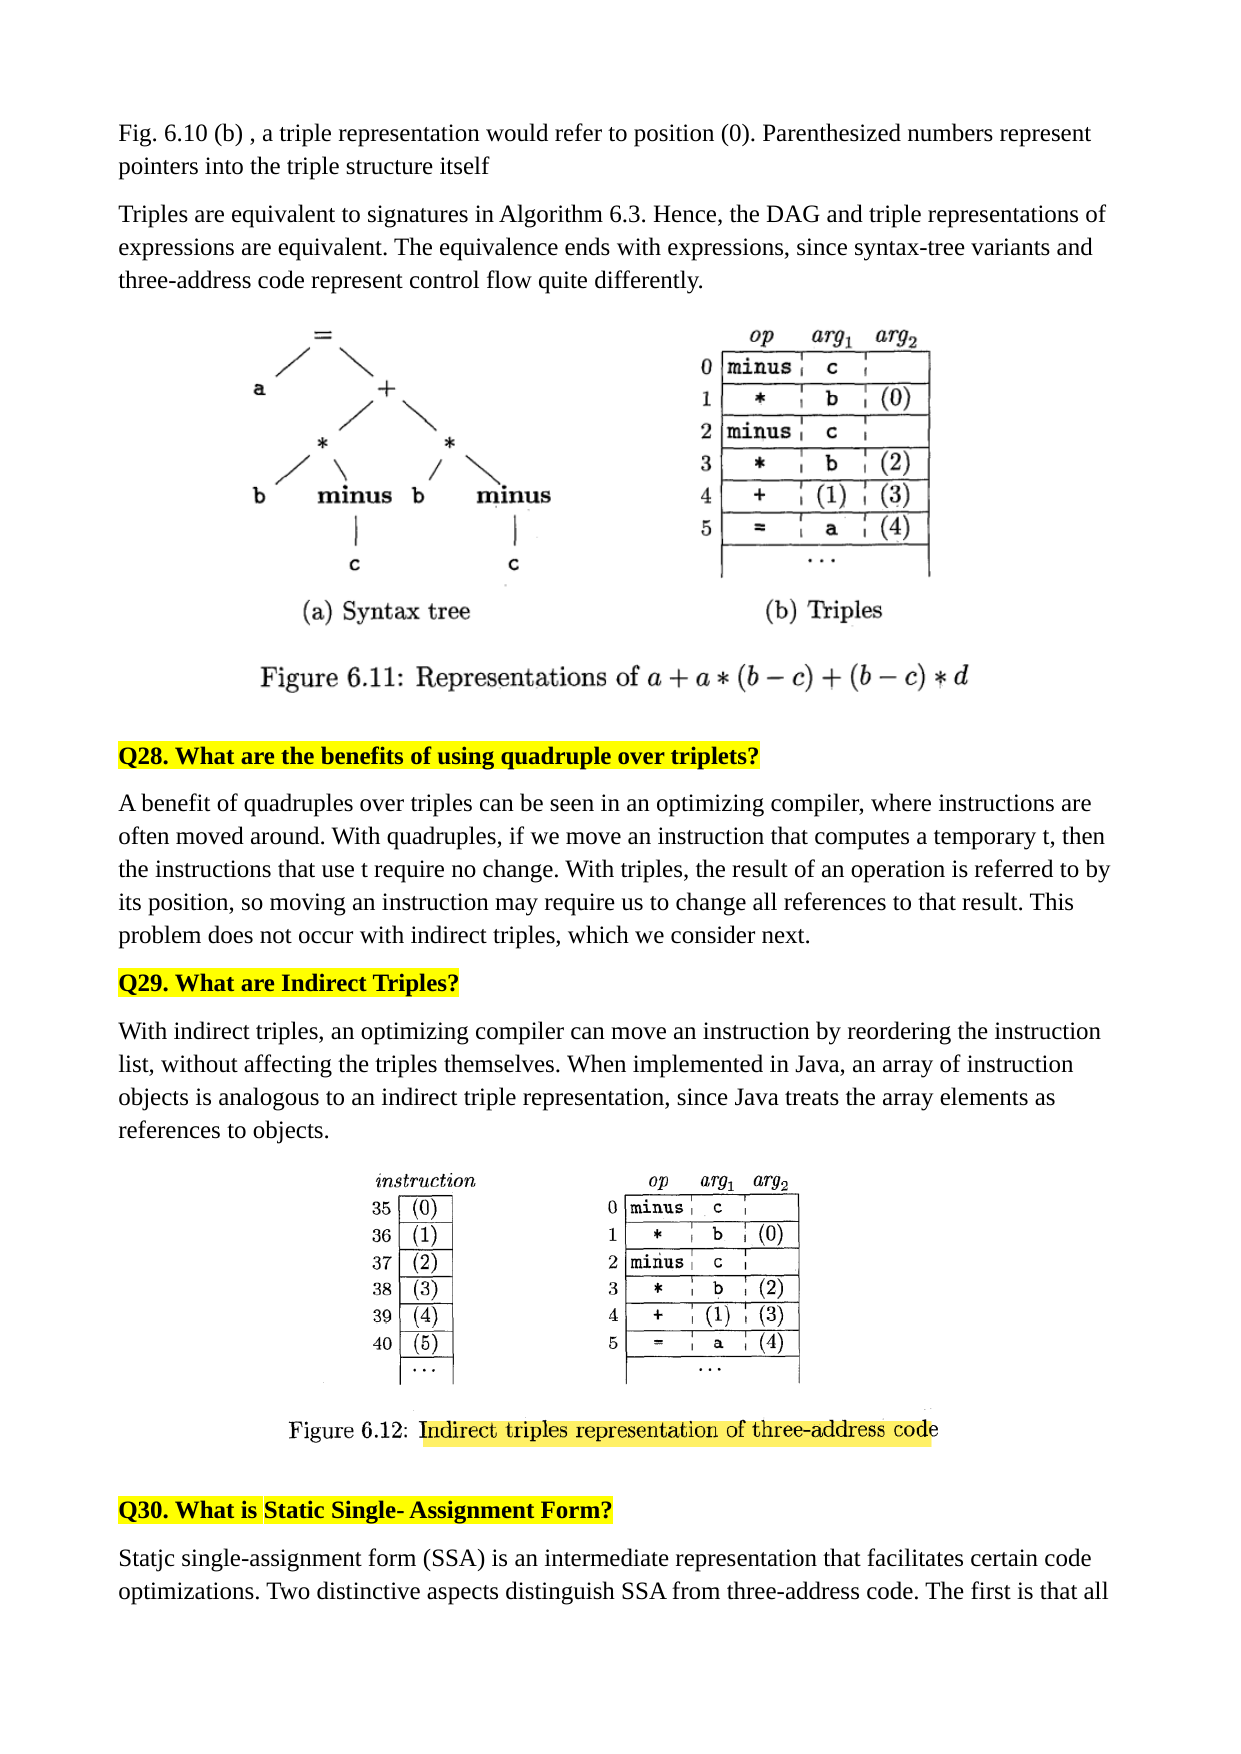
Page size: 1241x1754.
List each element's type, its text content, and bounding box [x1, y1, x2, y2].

text Triples are equivalent to signatures in Algorithm 6.3. Hence, the DAG and triple representations of expressions are equivalent. The equivalence ends with expressions, since syntax-tree variants and three-address code represent control flow quite differently. [118, 199, 1122, 293]
picture [225, 311, 986, 694]
text Statjc single-assignment form (SSA) is an intermediate representation that facilitates certain code optimizations. Two distinctive aspects distinguish SSA from three-address code. The first is that all [118, 1543, 1122, 1605]
text With indirect triples, an optimizing compiler can move an instruction by reordering the instruction list, without affecting the triples themselves. When implemented in Java, an array of instruction objects is analogous to an indirect triple representation, since Java treats the array elements as references to objects. [118, 1016, 1122, 1143]
text Q29. What are Indirect Triples? [118, 968, 1122, 997]
text A benefit of quadruples over triples can be seen in an optimizing compiler, where instructions are often moved around. With quadruples, if we move an instruction that computes a temporary t, then the instructions that use t require no change. With triples, the result of an operation is referred to by its position, so moving an instruction may require us to change all references to that result. This problem does not occur with indirect triples, which we consider next. [118, 788, 1122, 949]
text Fig. 6.10 (b) , a triple representation would refer to position (0). Parenthesized numbers represent pointers into the triple structure itself [118, 118, 1122, 180]
text Q28. What are the benefits of using quadruple over triplets? [118, 741, 1122, 769]
text Q30. What is Static Single- Assignment Form? [118, 1496, 1122, 1524]
picture [273, 1162, 967, 1452]
